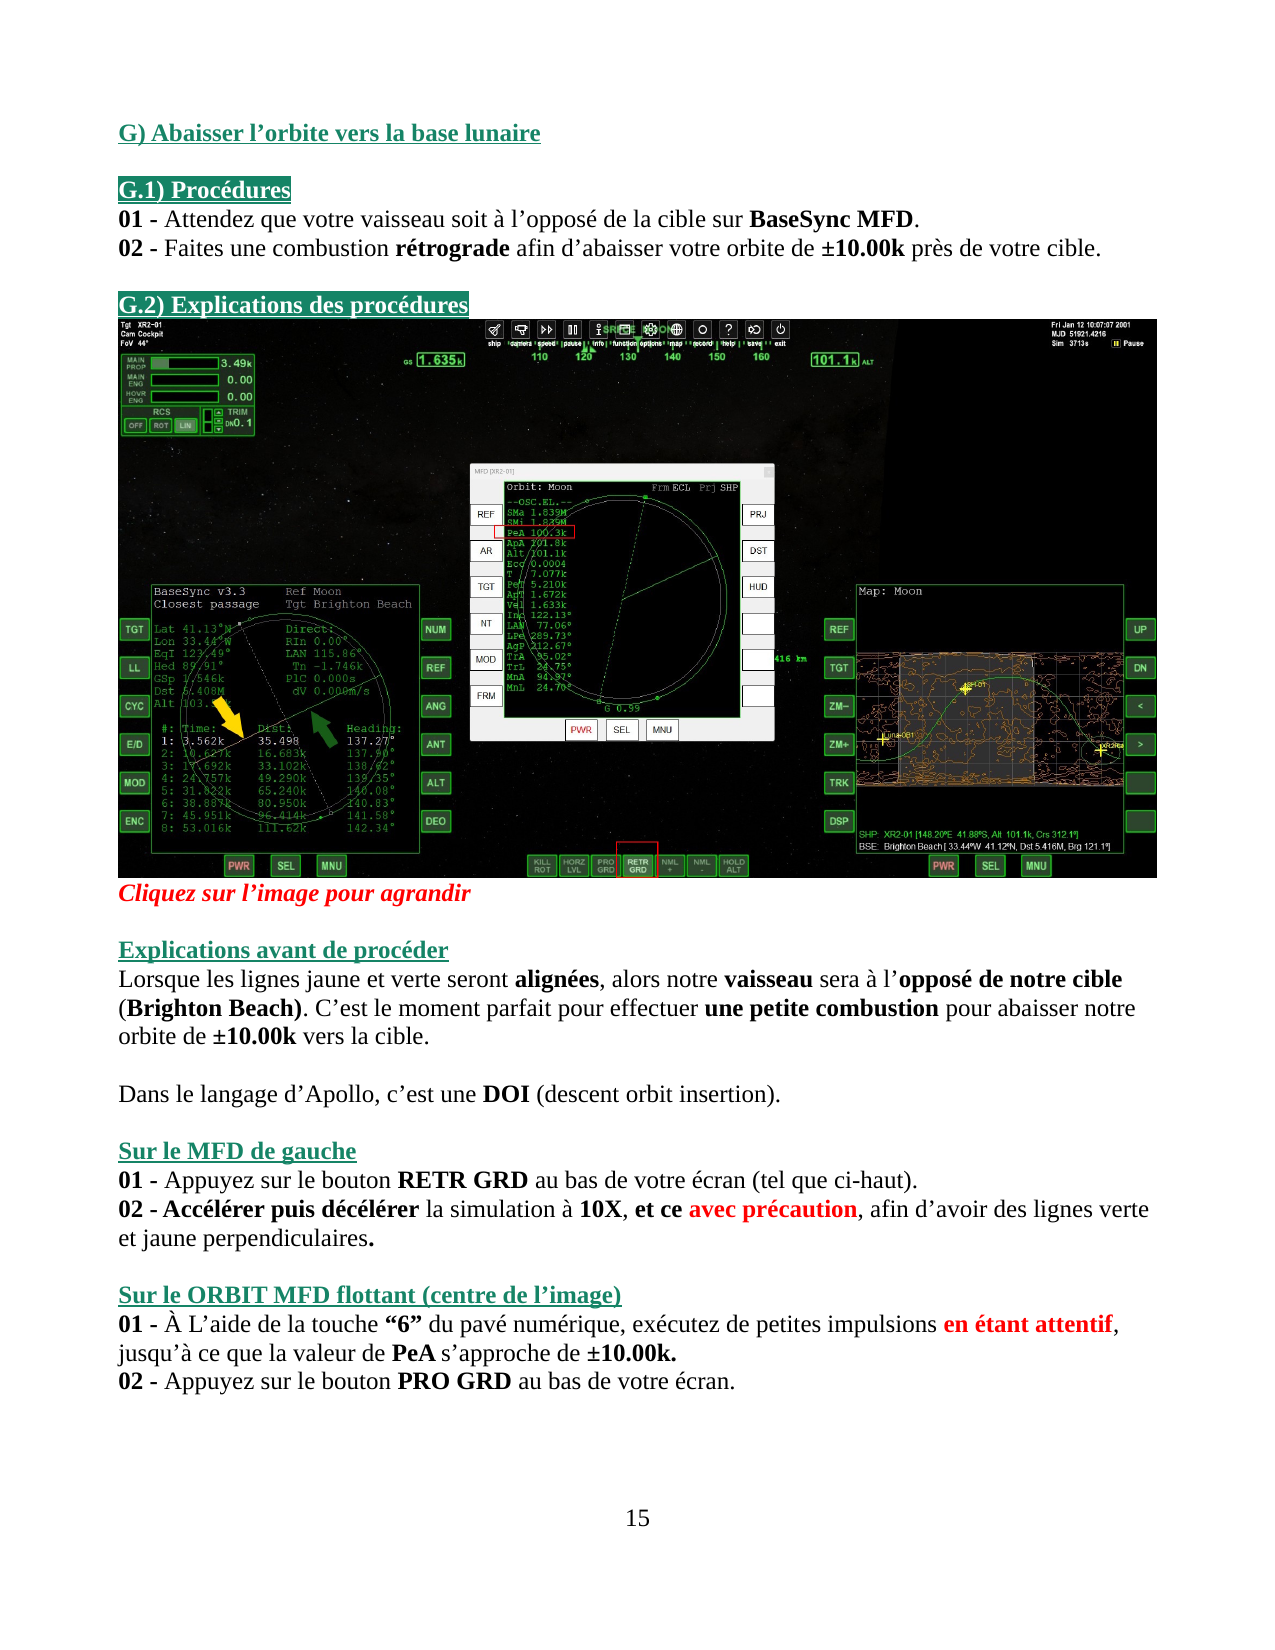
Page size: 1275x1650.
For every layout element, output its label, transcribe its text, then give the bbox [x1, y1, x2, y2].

text 01 - À L’aide de la touche “6” du pavé numérique, exécutez de petites impulsions en étant attentif, jusqu’à ce que la valeur de PeA s’approche de ±10.00k. [118, 1309, 1157, 1366]
text 02 - Appuyez sur le bouton PRO GRD au bas de votre écran. [118, 1366, 1157, 1395]
text Cliquez sur l’image pour agrandir [118, 878, 1157, 906]
picture [118, 319, 1157, 878]
text Sur le ORBIT MFD flottant (centre de l’image) [118, 1280, 1157, 1309]
text G.2) Explications des procédures [118, 291, 1157, 319]
text 01 - Attendez que votre vaisseau soit à l’opposé de la cible sur BaseSync MFD. [118, 204, 1157, 233]
text 01 - Appuyez sur le bouton RETR GRD au bas de votre écran (tel que ci-haut). [118, 1165, 1157, 1194]
text Lorsque les lignes jaune et verte seront alignées, alors notre vaisseau sera à l’opposé de notre cible (Brighton Beach). C’est le moment parfait pour effectuer une petite combustion pour abaisser notre orbite de ±10.00k vers la cible. [118, 964, 1157, 1050]
text 02 - Faites une combustion rétrograde afin d’abaisser votre orbite de ±10.00k près de votre cible. [118, 233, 1157, 262]
text Sur le MFD de gauche [118, 1136, 1157, 1165]
text G.1) Procédures [118, 176, 1157, 204]
text 02 - Accélérer puis décélérer la simulation à 10X, et ce avec précaution, afin d’avoir des lignes verte et jaune perpendiculaires. [118, 1194, 1157, 1251]
text Dans le langage d’Apollo, c’est une DOI (descent orbit insertion). [118, 1079, 1157, 1108]
text G) Abaisser l’orbite vers la base lunaire [118, 118, 1157, 147]
text Explications avant de procéder [118, 935, 1157, 964]
